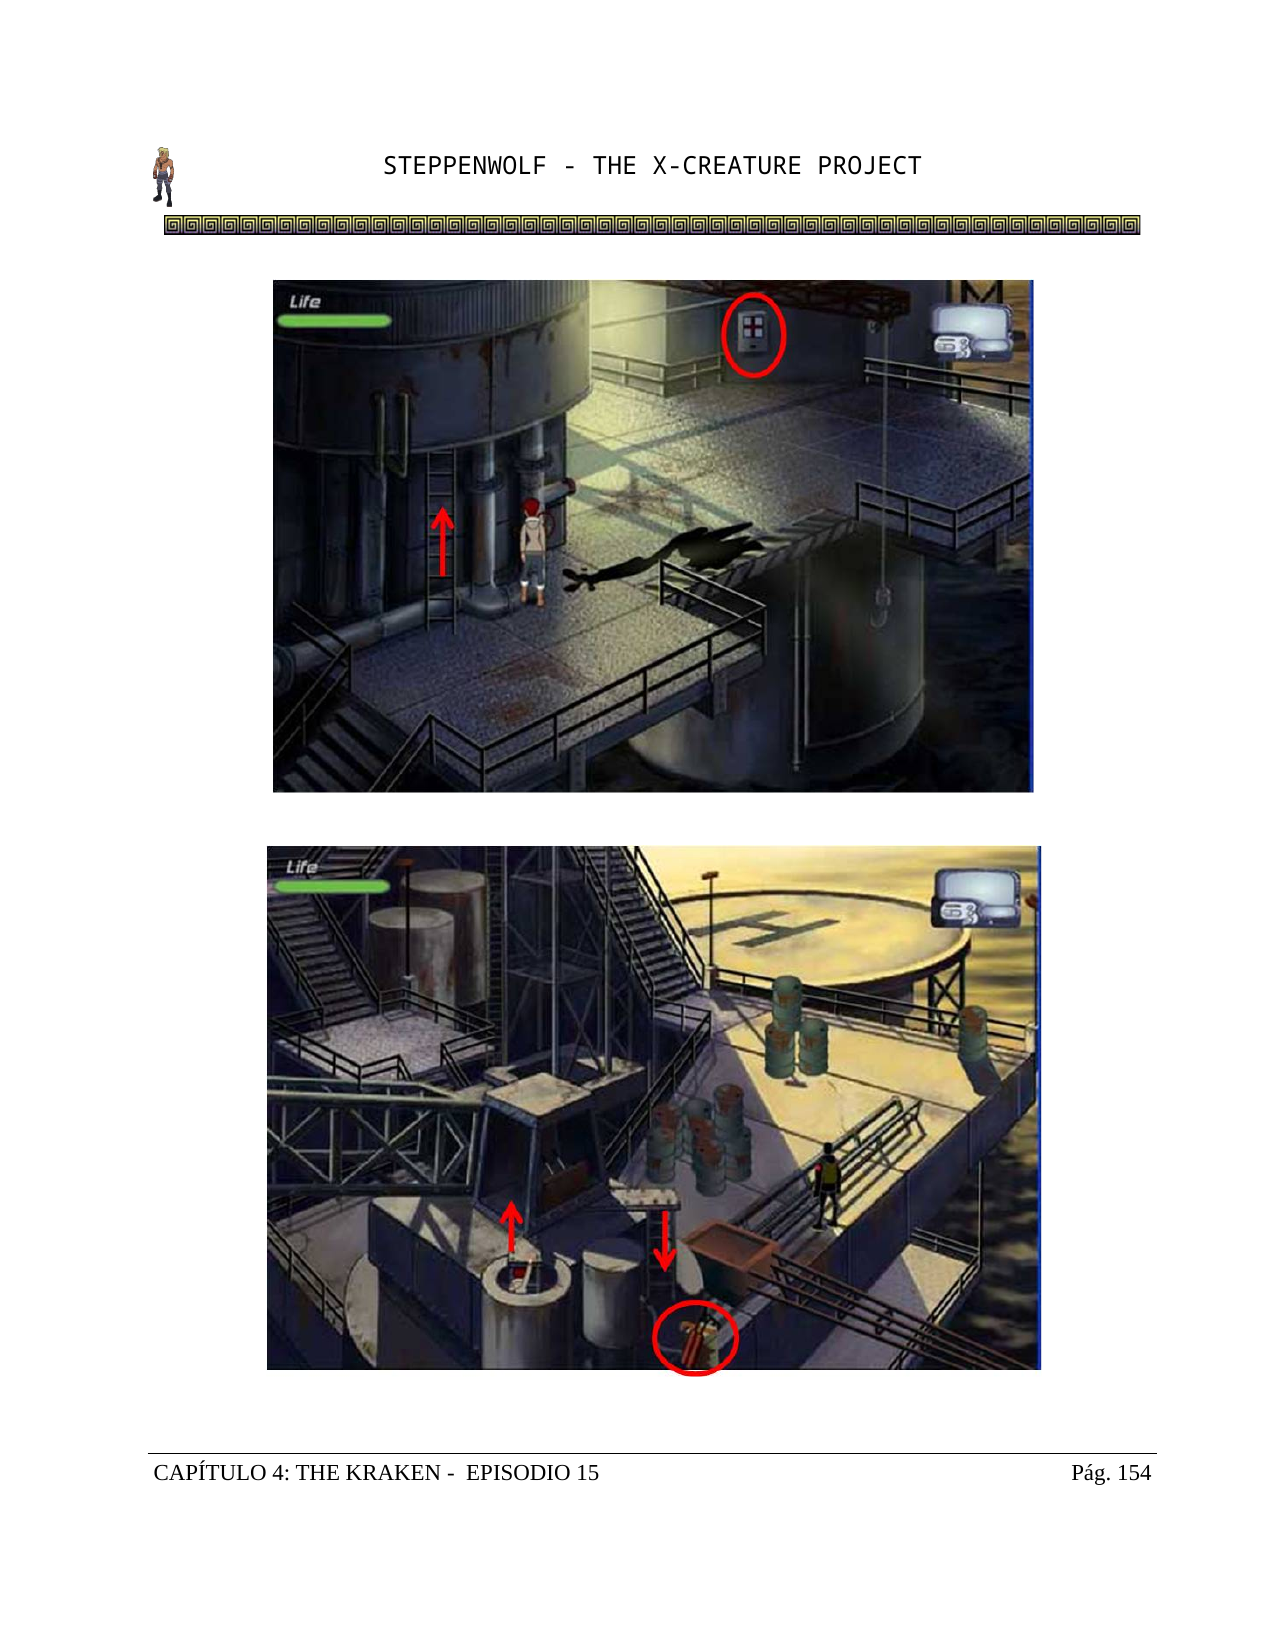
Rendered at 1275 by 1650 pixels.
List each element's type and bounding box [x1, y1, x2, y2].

picture [147, 147, 181, 207]
picture [272, 279, 1034, 793]
picture [266, 845, 1042, 1377]
picture [164, 215, 1141, 235]
